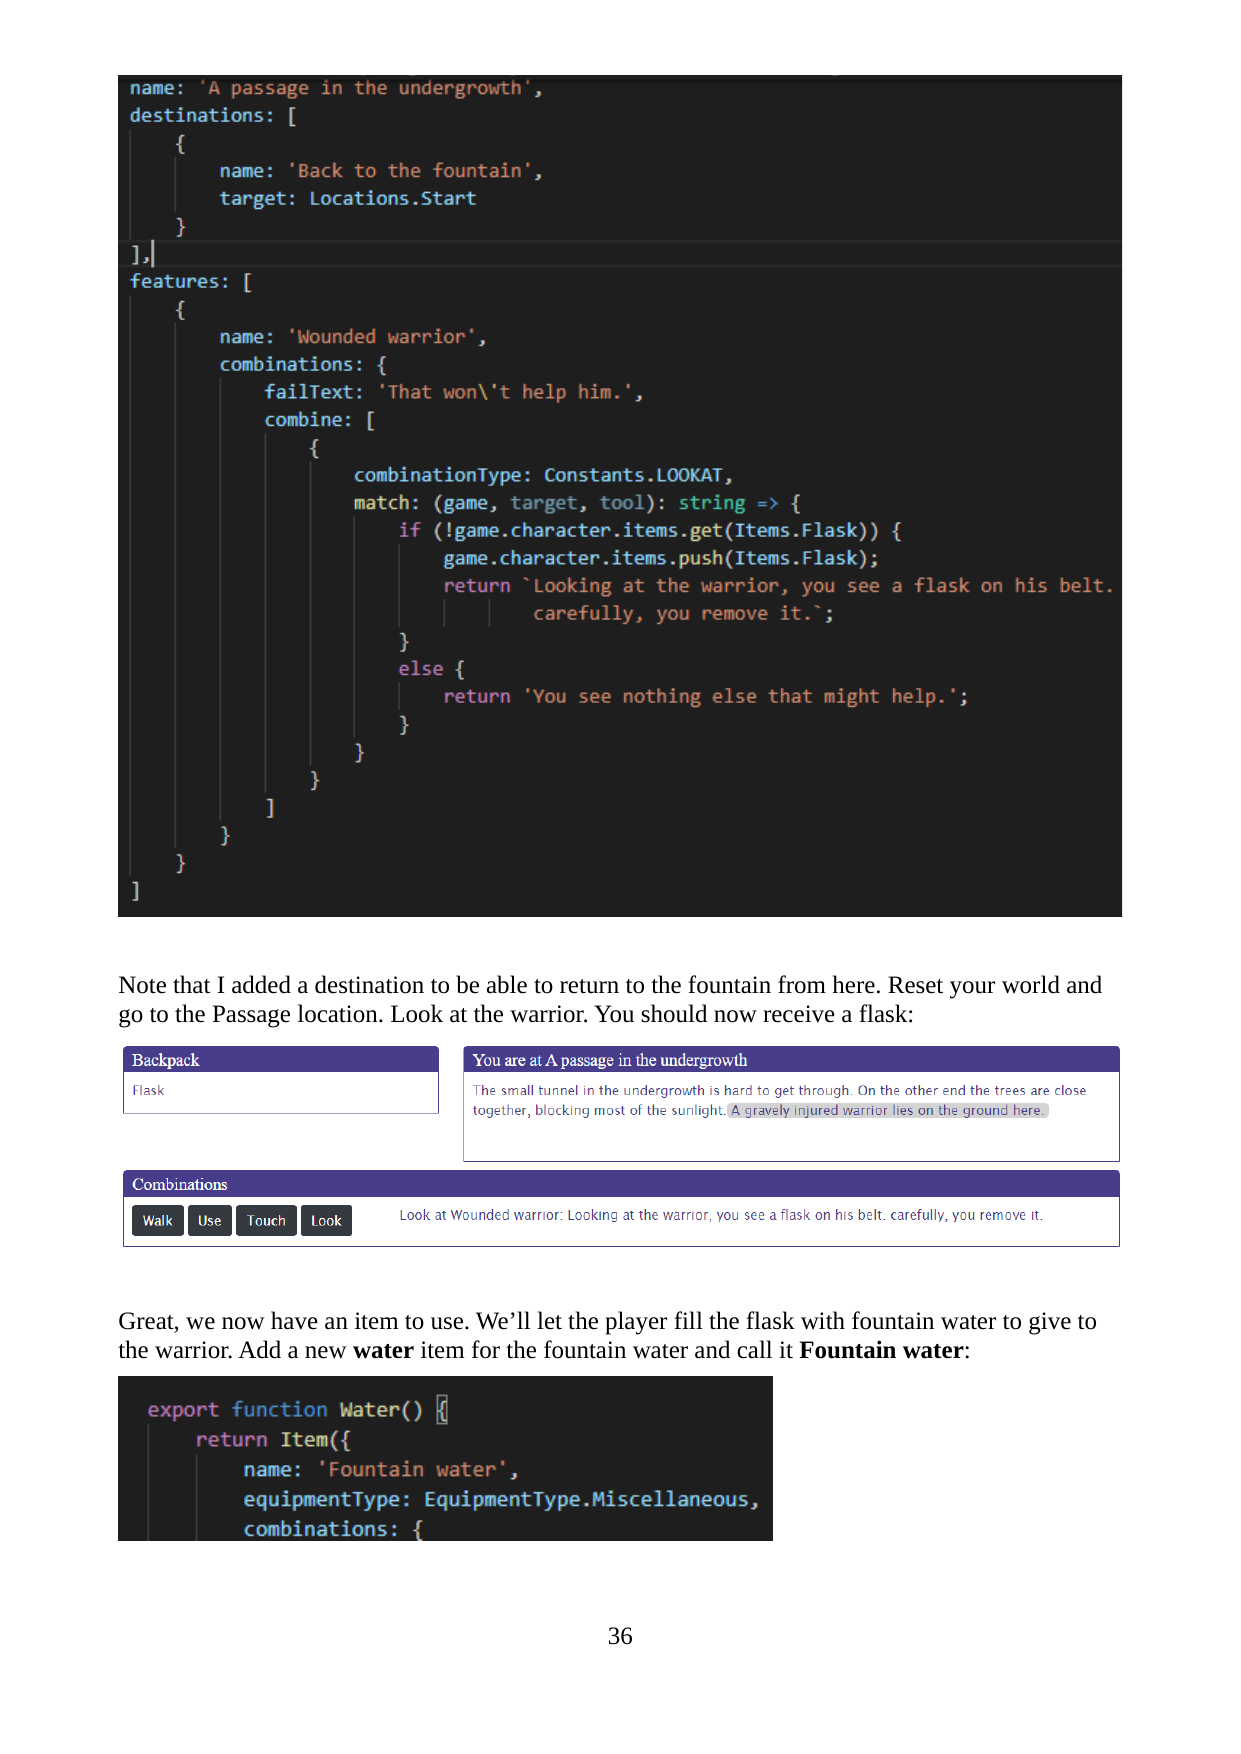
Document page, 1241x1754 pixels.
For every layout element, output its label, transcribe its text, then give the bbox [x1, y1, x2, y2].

text Note that I added a destination to be able to return to the fountain from here. Reset your world and go to the Passage location. Look at the warrior. You should now receive a flask: [118, 970, 1122, 1027]
text Great, we now have an item to use. We’ll let the player fill the flask with fountain water to give to the warrior. Add a new water item for the fountain water and call it Fountain water: [118, 1306, 1122, 1364]
